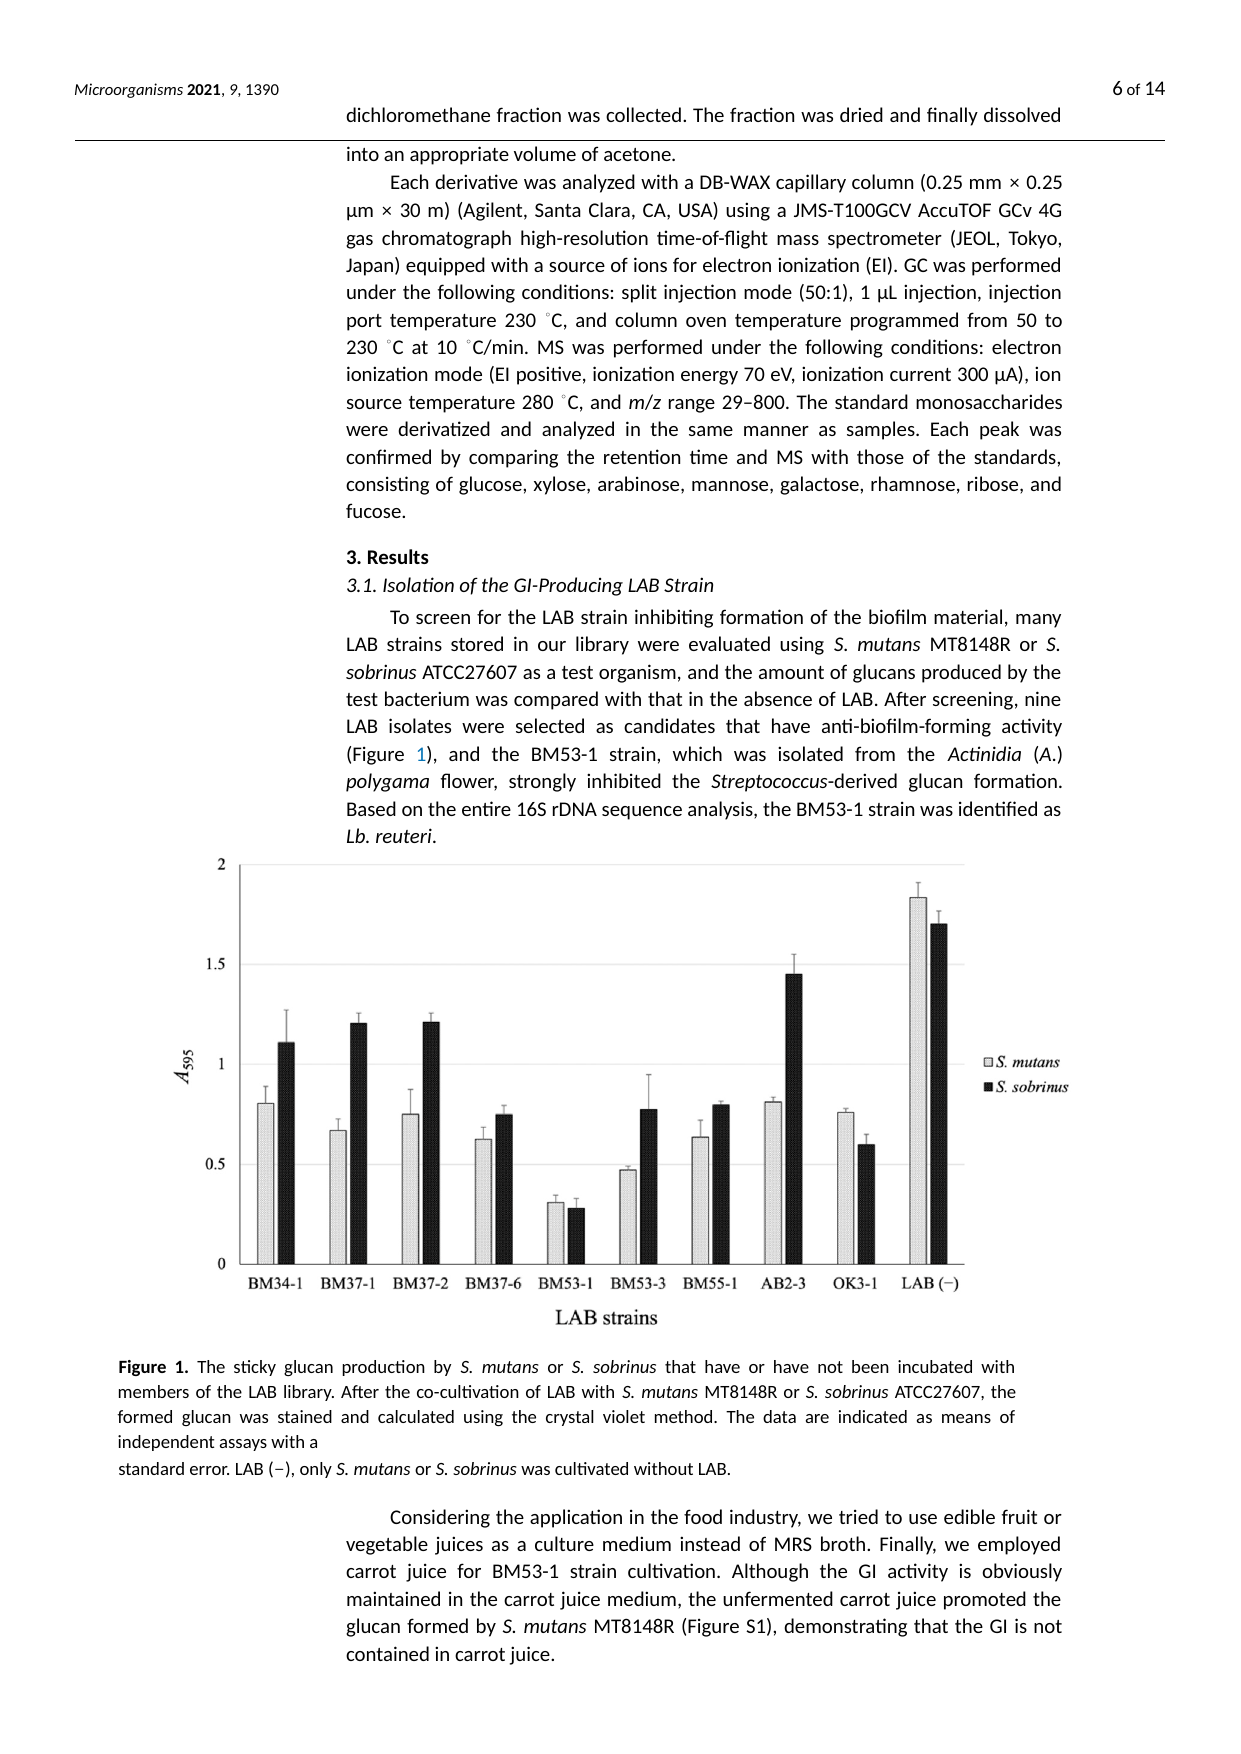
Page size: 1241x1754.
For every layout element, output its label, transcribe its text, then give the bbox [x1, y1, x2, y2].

text To screen for the LAB strain inhibiting formation of the biofilm material, many LAB strains stored in our library were evaluated using S. mutans MT8148R or S. sobrinus ATCC27607 as a test organism, and the amount of glucans produced by the test bacterium was compared with that in the absence of LAB. After screening, nine LAB isolates were selected as candidates that have anti-biofilm-forming activity (Figure 1), and the BM53-1 strain, which was isolated from the Actinidia (A.) polygama flower, strongly inhibited the Streptococcus-derived glucan formation. Based on the entire 16S rDNA sequence analysis, the BM53-1 strain was identified as Lb. reuteri. [346, 604, 1063, 849]
text standard error. LAB (−), only S. mutans or S. sobrinus was cultivated without LAB. [118, 1457, 1064, 1480]
text Figure 1. The sticky glucan production by S. mutans or S. sobrinus that have or have not been incubated with members of the LAB library. After the co-cultivation of LAB with S. mutans MT8148R or S. sobrinus ATCC27607, the formed glucan was stained and calculated using the crystal violet method. The data are indicated as means of independent assays with a [117, 1355, 1016, 1454]
text dichloromethane fraction was collected. The fraction was dried and finally dissolved into an appropriate volume of acetone. [346, 102, 1063, 167]
subtitle 3.1. Isolation of the GI-Producing LAB Strain [346, 572, 1064, 597]
picture [164, 851, 1074, 1336]
subtitle 3. Results [346, 544, 1064, 569]
text Considering the application in the food industry, we tried to use edible fruit or vegetable juices as a culture medium instead of MRS broth. Finally, we employed carrot juice for BM53-1 strain cultivation. Although the GI activity is obviously maintained in the carrot juice medium, the unfermented carrot juice promoted the glucan formed by S. mutans MT8148R (Figure S1), demonstrating that the GI is not contained in carrot juice. [346, 1504, 1063, 1666]
text Each derivative was analyzed with a DB-WAX capillary column (0.25 mm × 0.25 µm × 30 m) (Agilent, Santa Clara, CA, USA) using a JMS-T100GCV AccuTOF GCv 4G gas chromatograph high-resolution time-of-flight mass spectrometer (JEOL, Tokyo, Japan) equipped with a source of ions for electron ionization (EI). GC was performed under the following conditions: split injection mode (50:1), 1 µL injection, injection port temperature 230 ◦C, and column oven temperature programmed from 50 to 230 ◦C at 10 ◦C/min. MS was performed under the following conditions: electron ionization mode (EI positive, ionization energy 70 eV, ionization current 300 µA), ion source temperature 280 ◦C, and m/z range 29–800. The standard monosaccharides were derivatized and analyzed in the same manner as samples. Each peak was confirmed by comparing the retention time and MS with those of the standards, consisting of glucose, xylose, arabinose, mannose, galactose, rhamnose, ribose, and fucose. [346, 169, 1063, 524]
